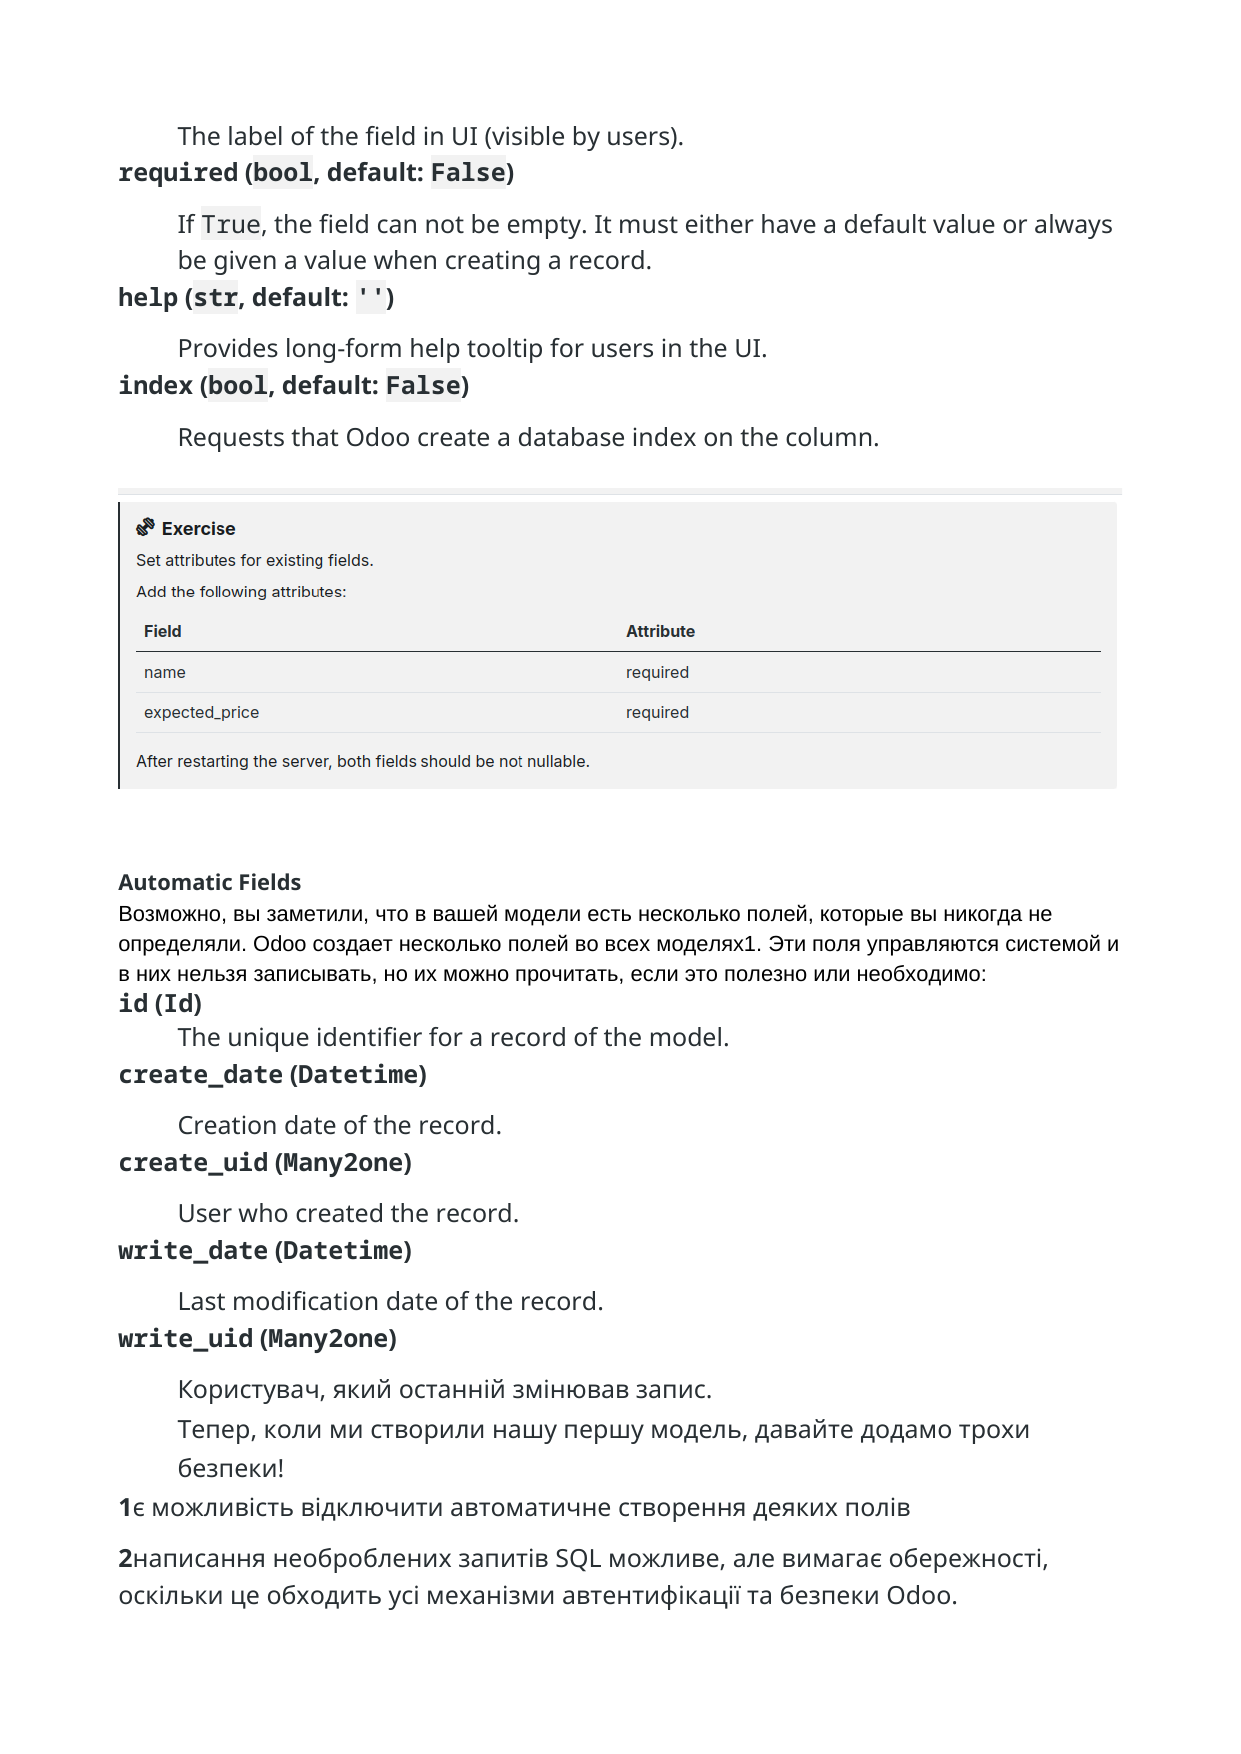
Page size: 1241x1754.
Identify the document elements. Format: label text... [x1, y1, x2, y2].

subtitle id (Id) [118, 986, 1122, 1020]
subtitle 1є можливість відключити автоматичне створення деяких полів [118, 1490, 1122, 1524]
list The label of the field in UI (visible by users). [177, 118, 1122, 152]
subtitle create_date (Datetime) [118, 1056, 1122, 1091]
list Requests that Odoo create a database index on the column. [177, 419, 1122, 453]
list Last modification date of the record. [177, 1284, 1122, 1318]
subtitle write_uid (Many2one) [118, 1321, 1122, 1355]
list Creation date of the record. [177, 1108, 1122, 1142]
list If True, the field can not be empty. It must either have a default value or always be given a value when creating a record. [177, 206, 1122, 277]
subtitle help (str, default: '') [118, 280, 1122, 314]
text Користувач, який останній змінював запис. Тепер, коли ми створили нашу першу модель, давайте додамо трохи безпеки! [177, 1372, 1122, 1484]
list The unique identifier for a record of the model. [177, 1020, 1122, 1054]
picture [118, 488, 1123, 812]
subtitle create_uid (Many2one) [118, 1144, 1122, 1179]
subtitle 2написання необроблених запитів SQL можливе, але вимагає обережності, оскільки це обходить усі механізми автентифікації та безпеки Odoo. [118, 1541, 1122, 1612]
list User who created the record. [177, 1196, 1122, 1230]
subtitle required (bool, default: False) [118, 155, 1122, 189]
subtitle Automatic Fields Возможно, вы заметили, что в вашей модели есть несколько полей, которые вы никогда не определяли. Odoo создает несколько полей во всех моделях1. Эти поля управляются системой и в них нельзя записывать, но их можно прочитать, если это полезно или необходимо: [118, 867, 1122, 986]
subtitle index (bool, default: False) [118, 368, 1122, 402]
subtitle write_date (Datetime) [118, 1233, 1122, 1267]
list Provides long-form help tooltip for users in the UI. [177, 331, 1122, 365]
